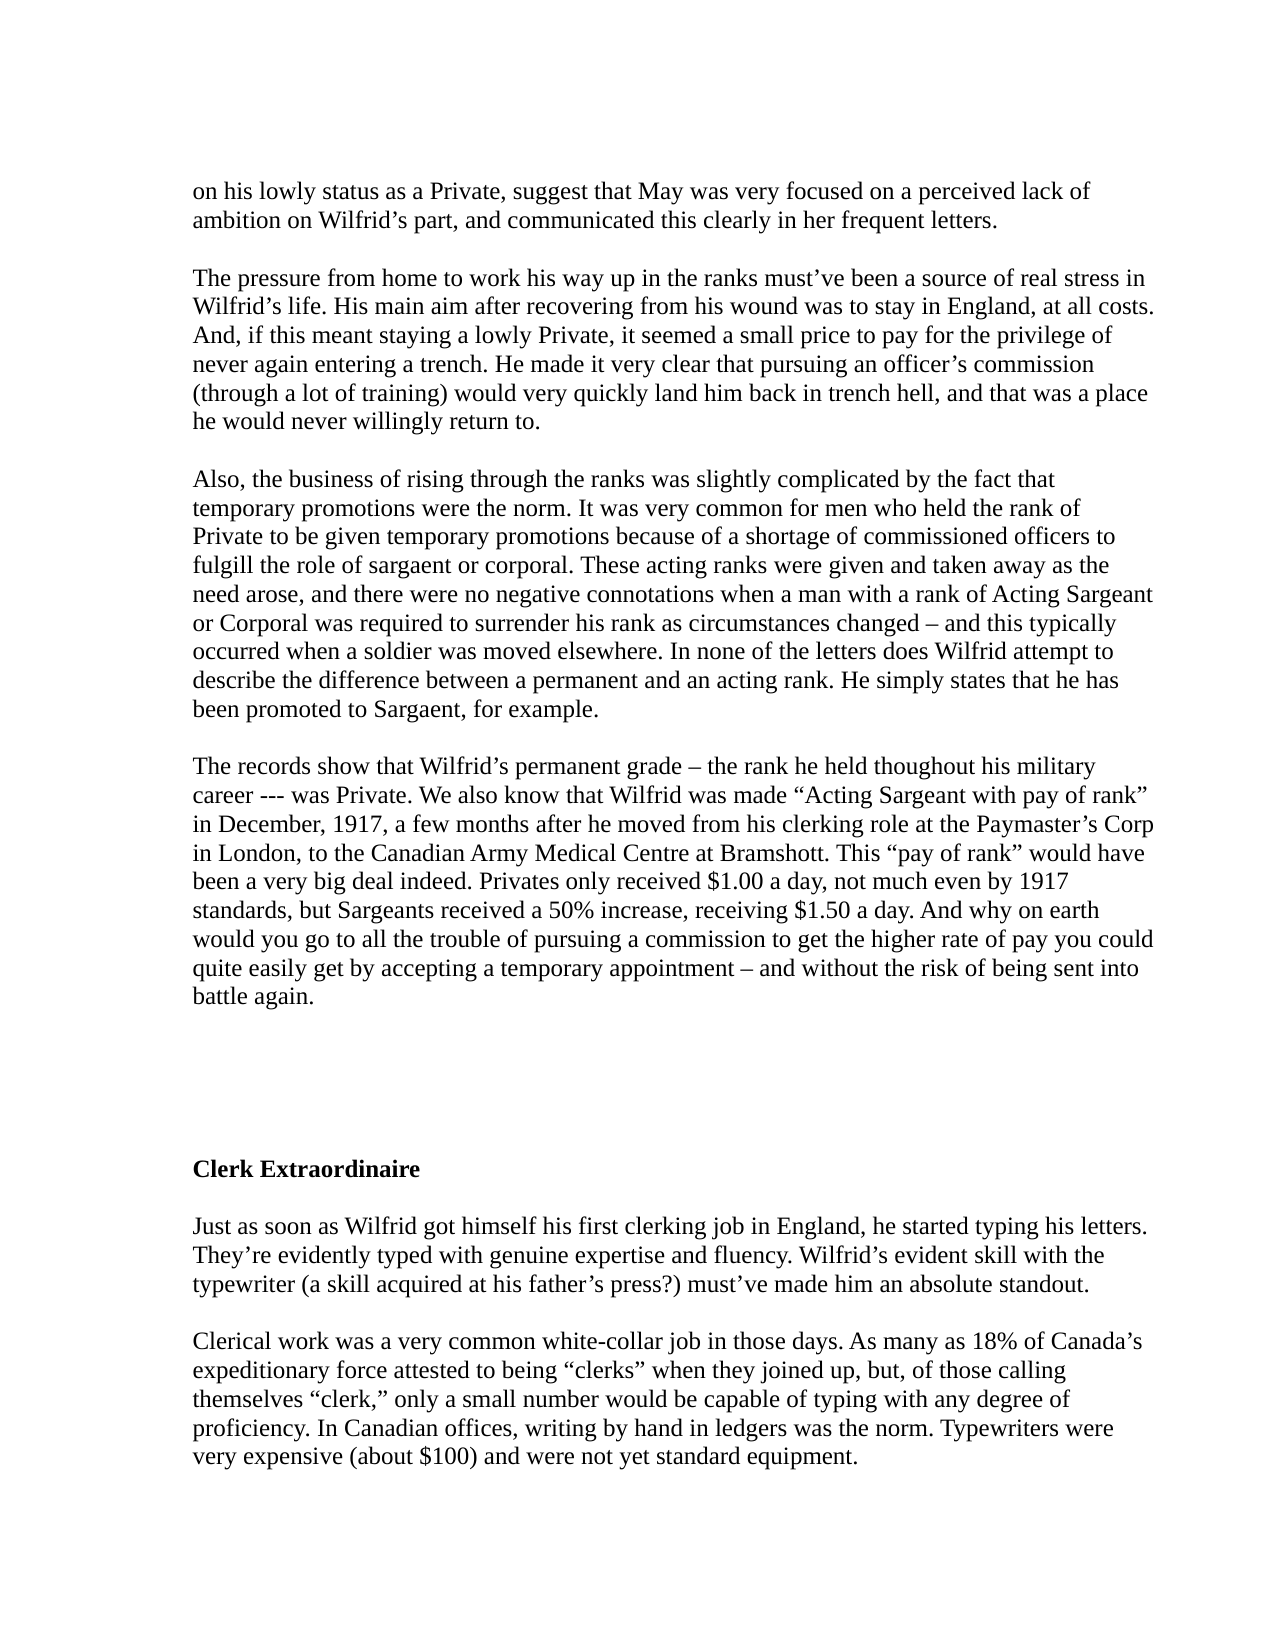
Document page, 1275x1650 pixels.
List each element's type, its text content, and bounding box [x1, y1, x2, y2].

text The pressure from home to work his way up in the ranks must’ve been a source of real stress in Wilfrid’s life. His main aim after recovering from his wound was to stay in England, at all costs. And, if this meant staying a lowly Private, it seemed a small price to pay for the privilege of never again entering a trench. He made it very clear that pursuing an officer’s commission (through a lot of training) would very quickly land him back in trench hell, and that was a place he would never willingly return to. [192, 263, 1158, 435]
text on his lowly status as a Private, suggest that May was very focused on a perceived lack of ambition on Wilfrid’s part, and communicated this clearly in her frequent letters. [192, 176, 1158, 234]
text Also, the business of rising through the ranks was slightly complicated by the fact that temporary promotions were the norm. It was very common for men who held the rank of Private to be given temporary promotions because of a shortage of commissioned officers to fulgill the role of sargaent or corporal. These acting ranks were given and taken away as the need arose, and there were no negative connotations when a man with a rank of Acting Sargeant or Corporal was required to surrender his rank as circumstances changed – and this typically occurred when a soldier was moved elsewhere. In none of the letters does Wilfrid attempt to describe the difference between a permanent and an acting rank. He simply states that he has been promoted to Sargaent, for example. [192, 464, 1158, 723]
text Clerical work was a very common white-collar job in those days. As many as 18% of Canada’s expeditionary force attested to being “clerks” when they joined up, but, of those calling themselves “clerk,” only a small number would be capable of typing with any degree of proficiency. In Canadian offices, writing by hand in ledgers was the norm. Typewriters were very expensive (about $100) and were not yet standard equipment. [192, 1326, 1158, 1470]
text The records show that Wilfrid’s permanent grade – the rank he held thoughout his military career --- was Private. We also know that Wilfrid was made “Acting Sargeant with pay of rank” in December, 1917, a few months after he moved from his clerking role at the Paymaster’s Corp in London, to the Canadian Army Medical Centre at Bramshott. This “pay of rank” would have been a very big deal indeed. Privates only received $1.00 a day, not much even by 1917 standards, but Sargeants received a 50% increase, receiving $1.50 a day. And why on earth would you go to all the trouble of pursuing a commission to get the higher rate of pay you could quite easily get by accepting a temporary appointment – and without the risk of being sent into battle again. [192, 751, 1158, 1010]
text Just as soon as Wilfrid got himself his first clerking job in England, he started typing his letters. They’re evidently typed with genuine expertise and fluency. Wilfrid’s evident skill with the typewriter (a skill acquired at his father’s press?) must’ve made him an absolute standout. [192, 1211, 1158, 1298]
text Clerk Extraordinaire [192, 1154, 1158, 1183]
